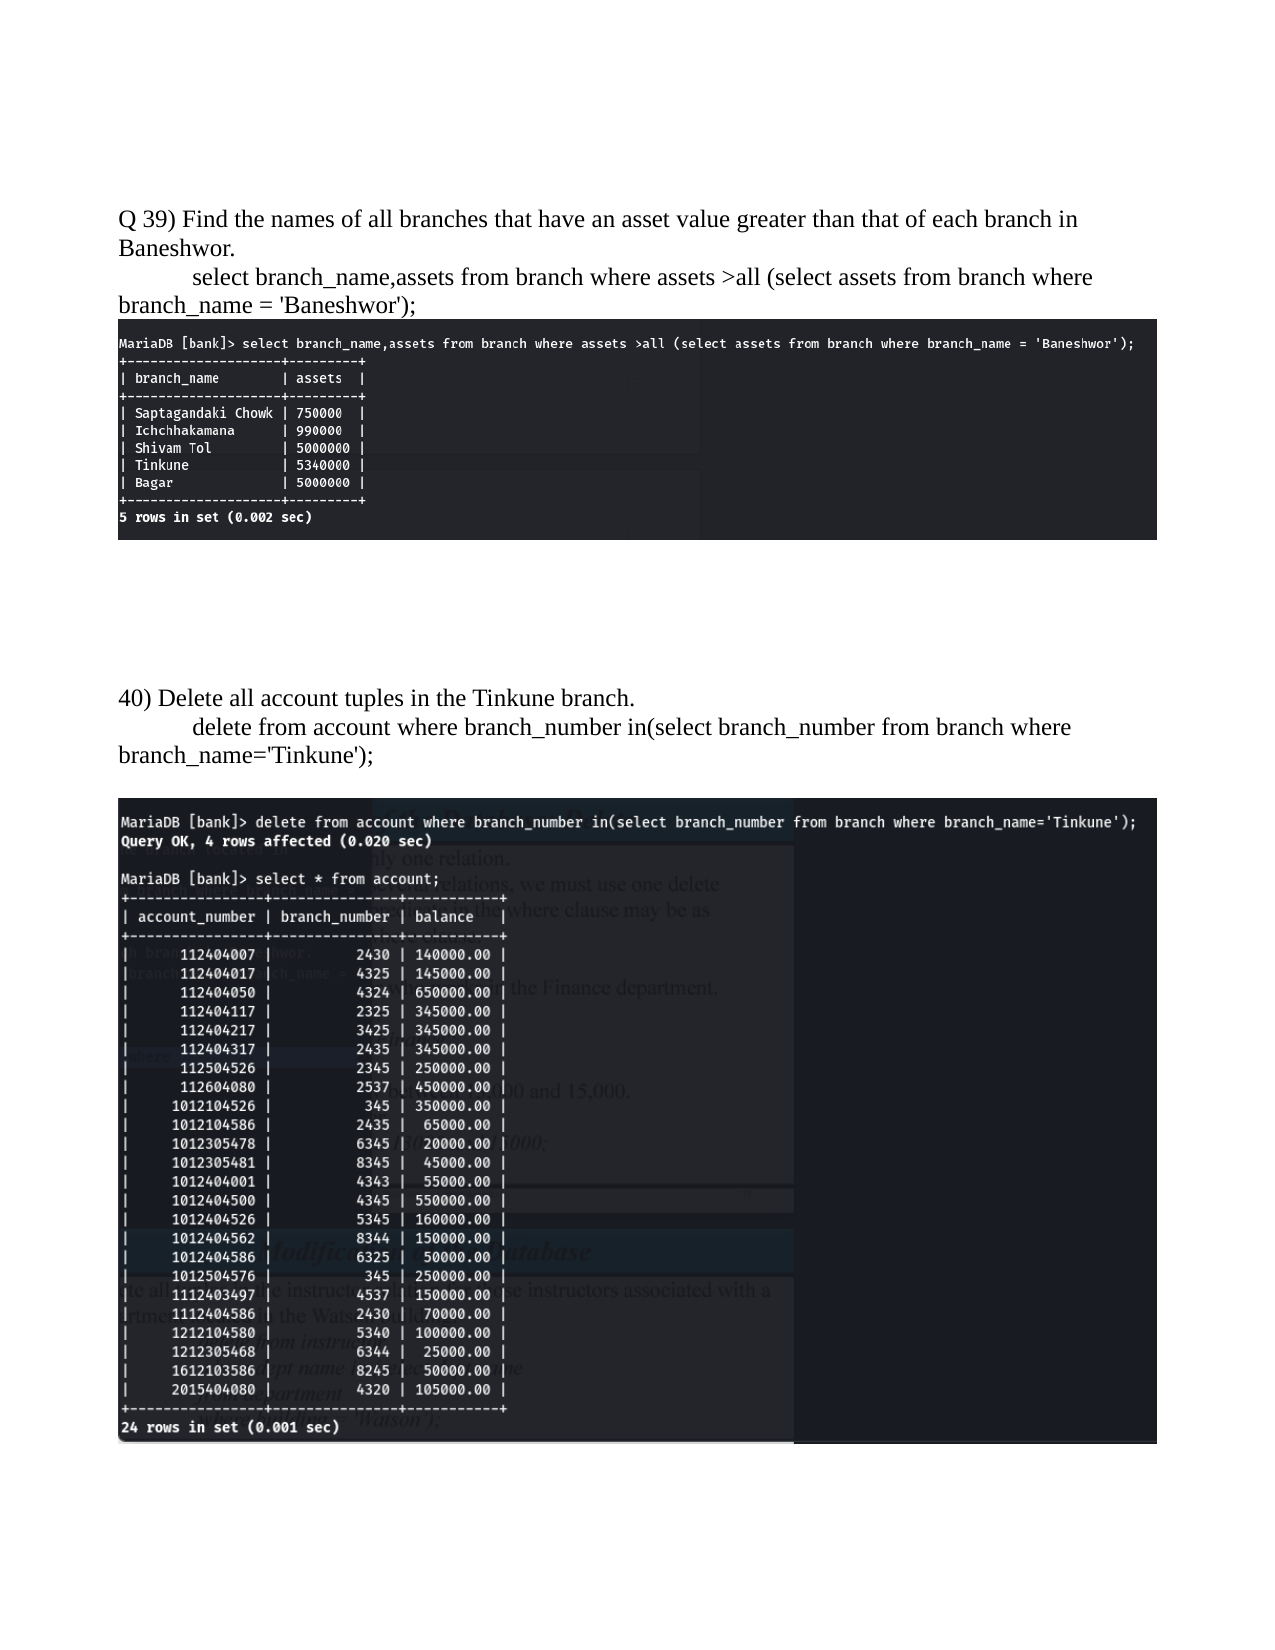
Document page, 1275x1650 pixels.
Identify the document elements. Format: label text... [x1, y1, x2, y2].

picture [118, 319, 1157, 540]
text delete from account where branch_number in(select branch_number from branch where branch_name='Tinkune'); [118, 712, 1157, 769]
text 40) Delete all account tuples in the Tinkune branch. [118, 683, 1157, 712]
picture [118, 798, 1157, 1444]
text select branch_name,assets from branch where assets >all (select assets from branch where branch_name = 'Baneshwor'); [118, 262, 1157, 319]
text Q 39) Find the names of all branches that have an asset value greater than that of each branch in Baneshwor. [118, 204, 1157, 262]
